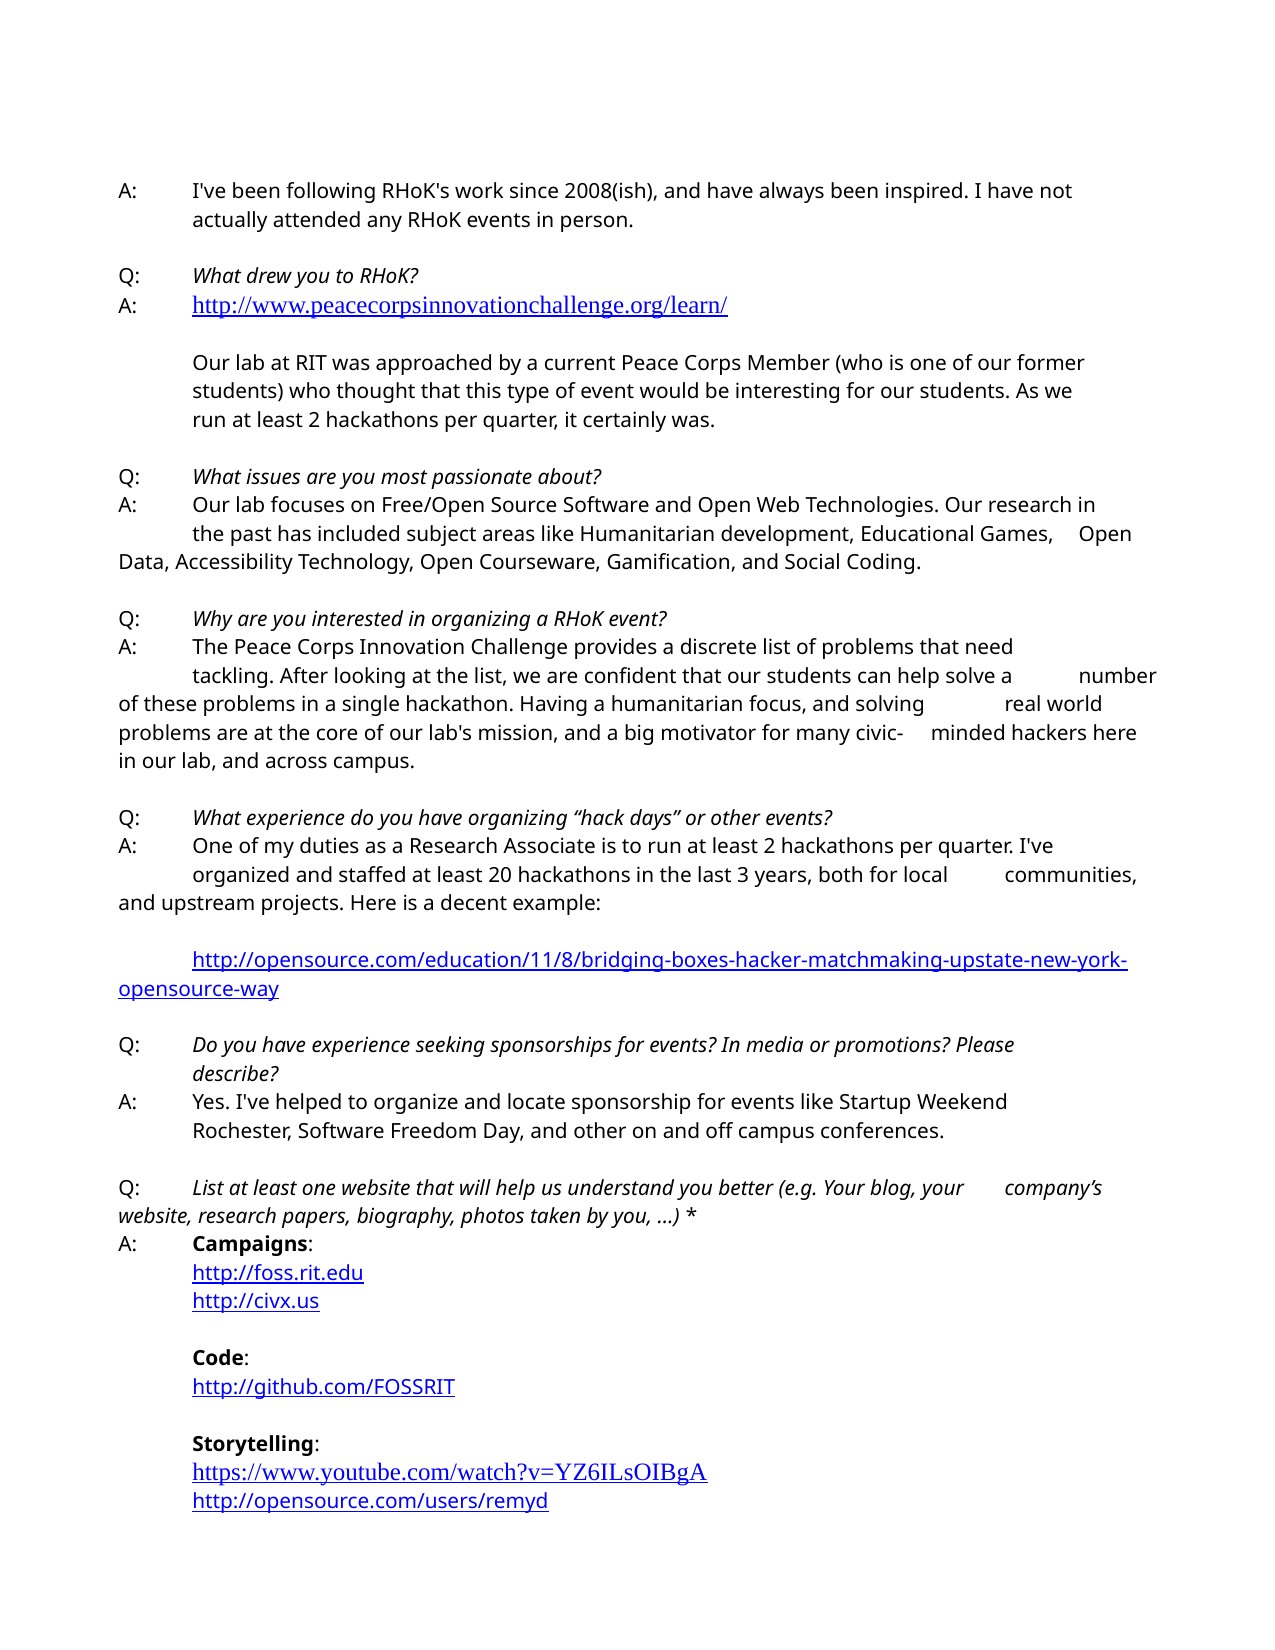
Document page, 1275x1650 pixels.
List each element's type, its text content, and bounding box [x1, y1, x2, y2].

text http://civx.us [118, 1286, 1157, 1315]
text Q: List at least one website that will help us understand you better (e.g. Your blog, your company’s website, research papers, biography, photos taken by you, …) * [118, 1173, 1157, 1229]
text http://github.com/FOSSRIT [118, 1372, 1157, 1400]
text Q: Why are you interested in organizing a RHoK event? [118, 604, 1157, 632]
text A: Campaigns: [118, 1229, 1157, 1258]
text https://www.youtube.com/watch?v=YZ6ILsOIBgA [118, 1457, 1157, 1487]
text Q: What drew you to RHoK? [118, 262, 1157, 290]
text http://opensource.com/users/remyd [118, 1487, 1157, 1515]
text Storytelling: [118, 1429, 1157, 1457]
text A: http://www.peacecorpsinnovationchallenge.org/learn/ [118, 290, 1157, 319]
text Code: [118, 1343, 1157, 1372]
text Our lab at RIT was approached by a current Peace Corps Member (who is one of our former students) who thought that this type of event would be interesting for our students. As we run at least 2 hackathons per quarter, it certainly was. [118, 348, 1157, 433]
text http://opensource.com/education/11/8/bridging-boxes-hacker-matchmaking-upstate-new-york-opensource-way [118, 945, 1157, 1002]
text Q: Do you have experience seeking sponsorships for events? In media or promotions? Please describe? [118, 1031, 1157, 1087]
text A: Our lab focuses on Free/Open Source Software and Open Web Technologies. Our research in the past has included subject areas like Humanitarian development, Educational Games, Open Data, Accessibility Technology, Open Courseware, Gamification, and Social Coding. [118, 490, 1157, 576]
text A: One of my duties as a Research Associate is to run at least 2 hackathons per quarter. I've organized and staffed at least 20 hackathons in the last 3 years, both for local communities, and upstream projects. Here is a decent example: [118, 831, 1157, 917]
text http://foss.rit.edu [118, 1258, 1157, 1286]
text A: I've been following RHoK's work since 2008(ish), and have always been inspired. I have not actually attended any RHoK events in person. [118, 176, 1157, 233]
text Q: What experience do you have organizing “hack days” or other events? [118, 803, 1157, 831]
text A: Yes. I've helped to organize and locate sponsorship for events like Startup Weekend Rochester, Software Freedom Day, and other on and off campus conferences. [118, 1087, 1157, 1144]
text A: The Peace Corps Innovation Challenge provides a discrete list of problems that need tackling. After looking at the list, we are confident that our students can help solve a number of these problems in a single hackathon. Having a humanitarian focus, and solving real world problems are at the core of our lab's mission, and a big motivator for many civic- minded hackers here in our lab, and across campus. [118, 632, 1157, 774]
text Q: What issues are you most passionate about? [118, 462, 1157, 490]
